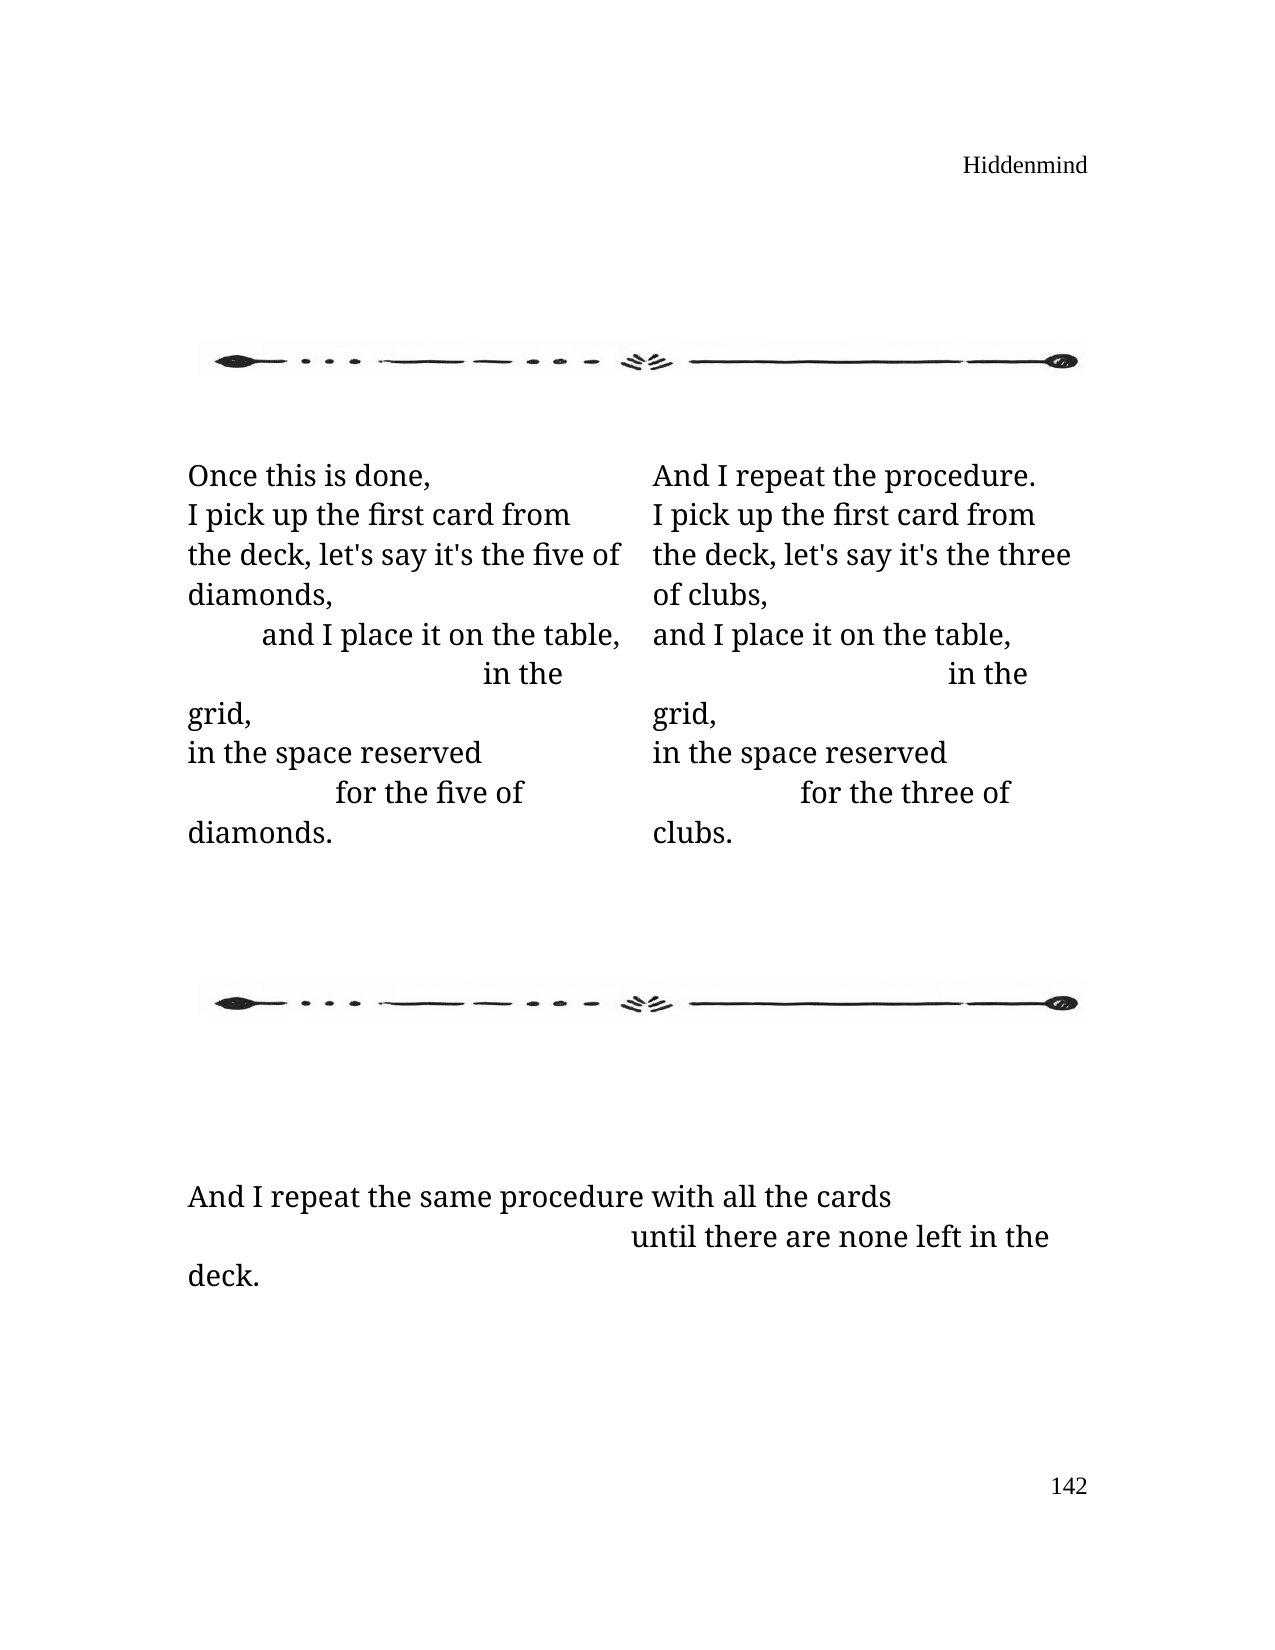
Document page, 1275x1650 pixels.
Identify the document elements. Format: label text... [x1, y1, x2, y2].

text and I place it on the table, [652, 614, 1087, 653]
text for the three of clubs. [652, 772, 1087, 852]
text for the five of diamonds. [187, 772, 622, 852]
text in the grid, [187, 653, 622, 733]
text I pick up the first card from the deck, let's say it's the three of clubs, [652, 495, 1087, 614]
text in the space reserved [652, 733, 1087, 772]
picture [198, 339, 1088, 376]
text in the space reserved [187, 733, 622, 772]
text until there are none left in the deck. [187, 1216, 1087, 1295]
picture [198, 981, 1088, 1018]
text in the grid, [652, 653, 1087, 733]
text And I repeat the same procedure with all the cards [187, 1176, 1087, 1216]
text Once this is done, [187, 455, 622, 495]
text And I repeat the procedure. [652, 455, 1087, 495]
text I pick up the first card from the deck, let's say it's the five of diamonds, [187, 495, 622, 614]
text and I place it on the table, [187, 614, 622, 653]
